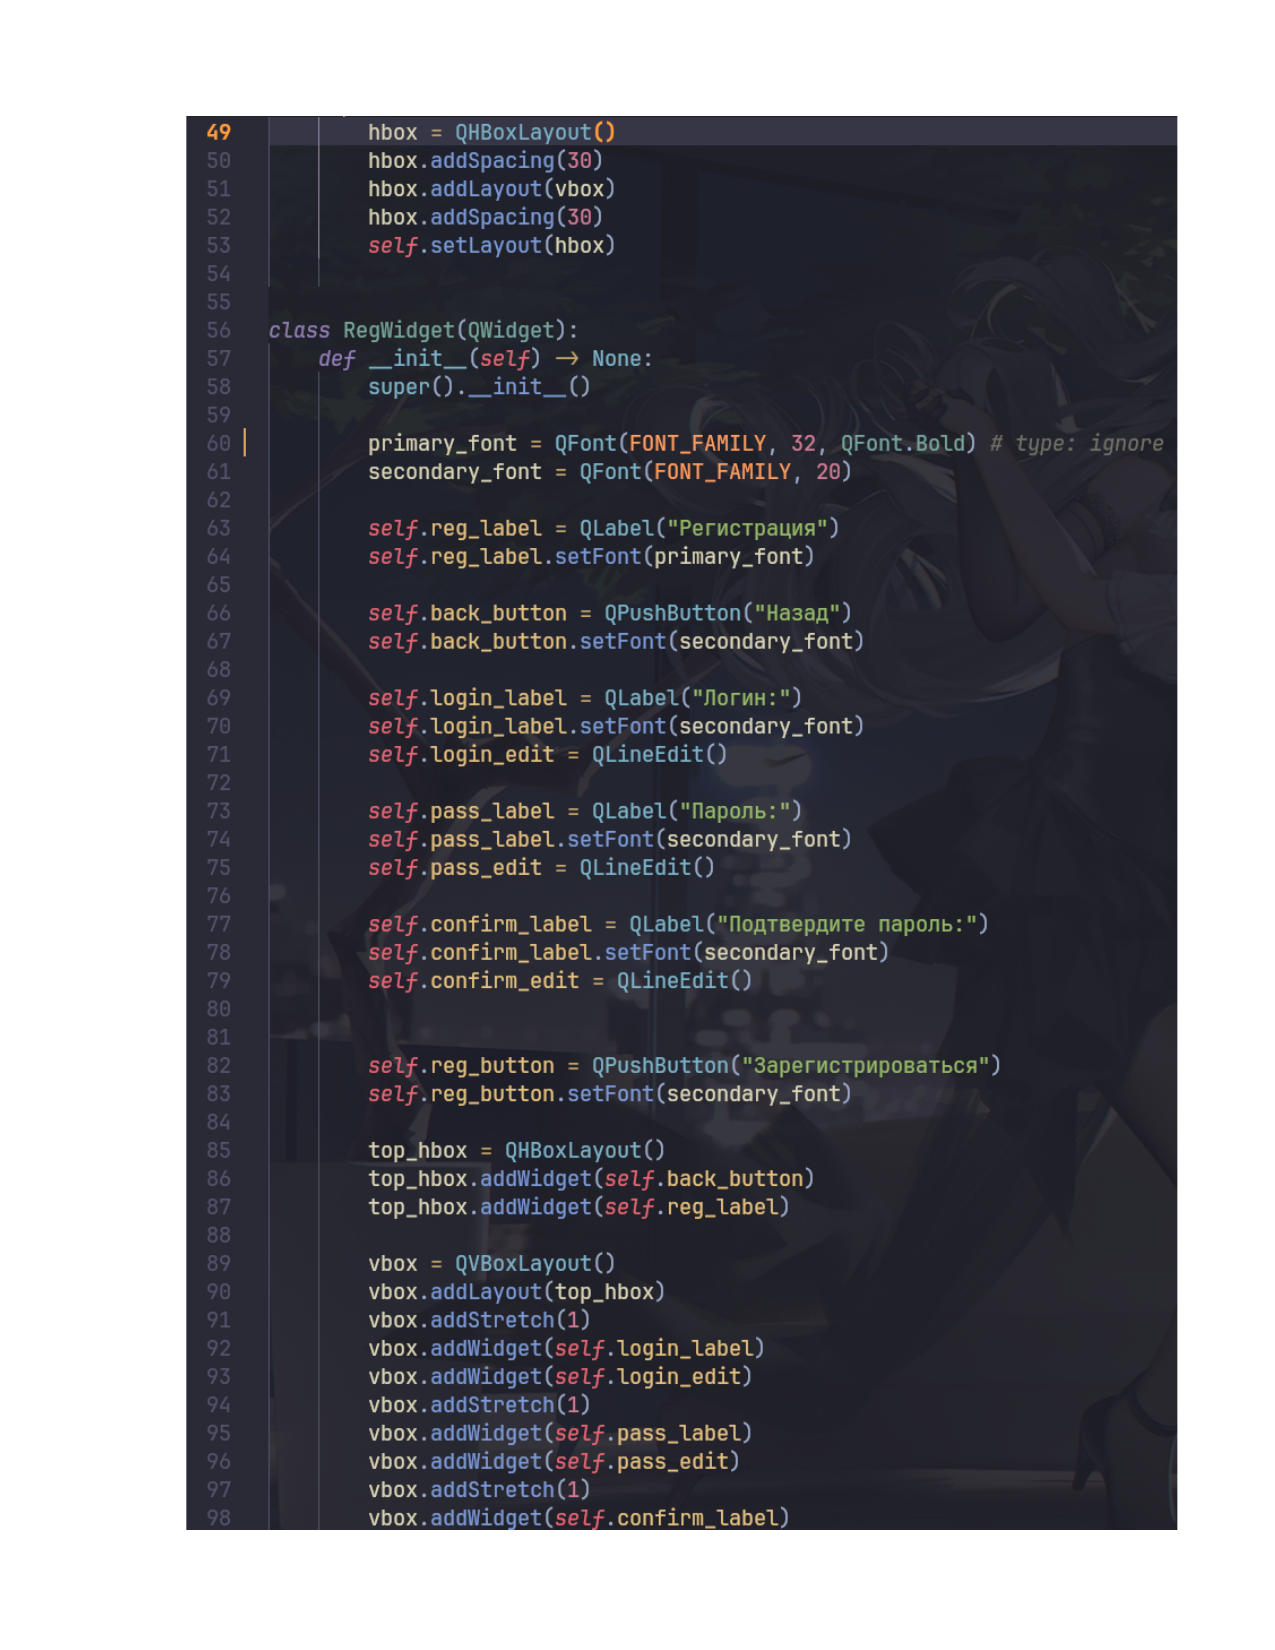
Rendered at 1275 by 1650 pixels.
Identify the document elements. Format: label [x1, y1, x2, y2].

picture [186, 116, 1178, 1530]
